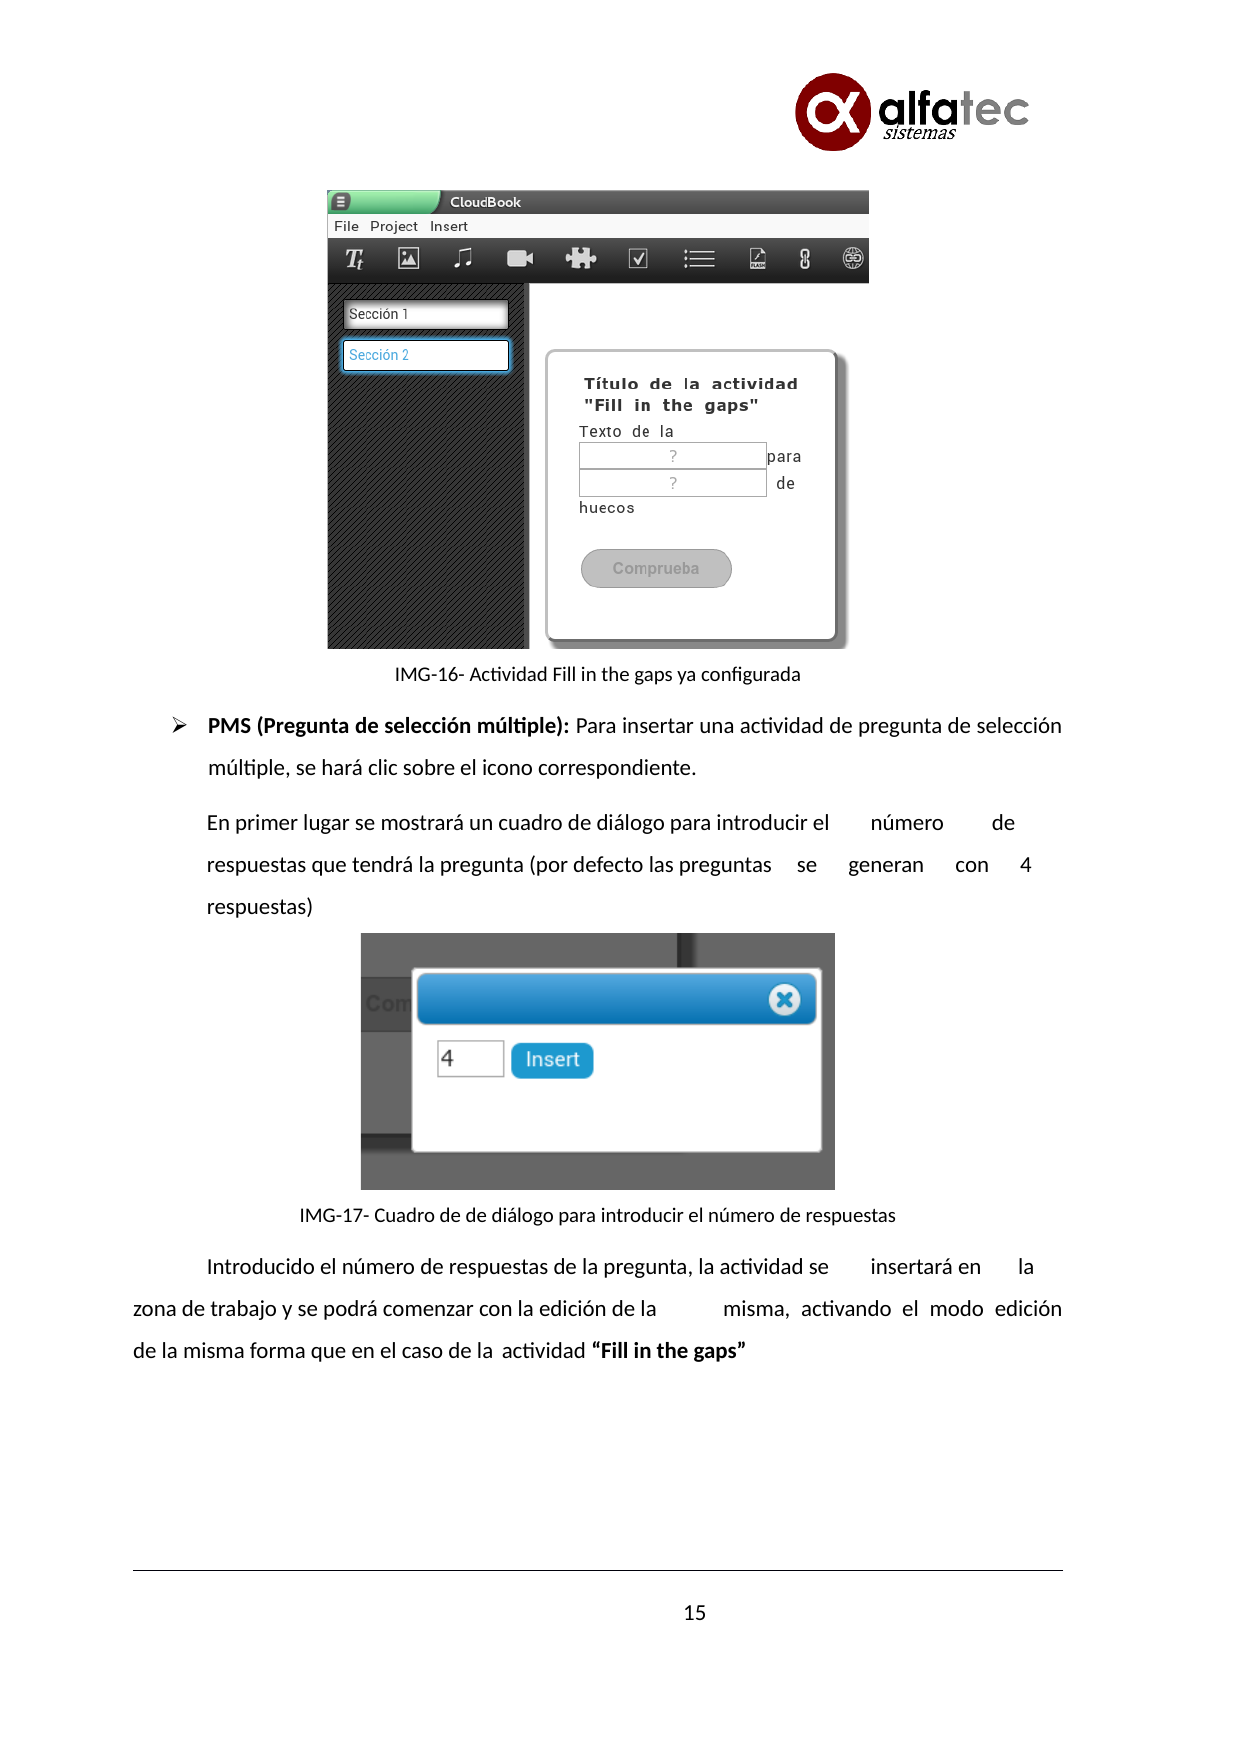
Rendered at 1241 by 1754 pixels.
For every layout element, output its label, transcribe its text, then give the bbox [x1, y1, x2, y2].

text IMG-16- Actividad Fill in the gaps ya configurada [133, 191, 1063, 686]
picture [360, 933, 507, 1190]
text En primer lugar se mostrará un cuadro de diálogo para introducir el número de respuestas que tendrá la pregunta (por defecto las preguntas se generan con 4 respuestas) [133, 808, 1063, 920]
text IMG-17- Cuadro de de diálogo para introducir el número de respuestas [133, 946, 1063, 1227]
picture [795, 73, 1031, 151]
list PMS (Pregunta de selección múltiple): Para insertar una actividad de pregunta de selección múltiple, se hará clic sobre el icono correspondiente. [170, 711, 1063, 781]
text Introducido el número de respuestas de la pregunta, la actividad se insertará en la zona de trabajo y se podrá comenzar con la edición de la misma, activando el modo edición de la misma forma que en el caso de la actividad “Fill in the gaps” [133, 1252, 1063, 1364]
